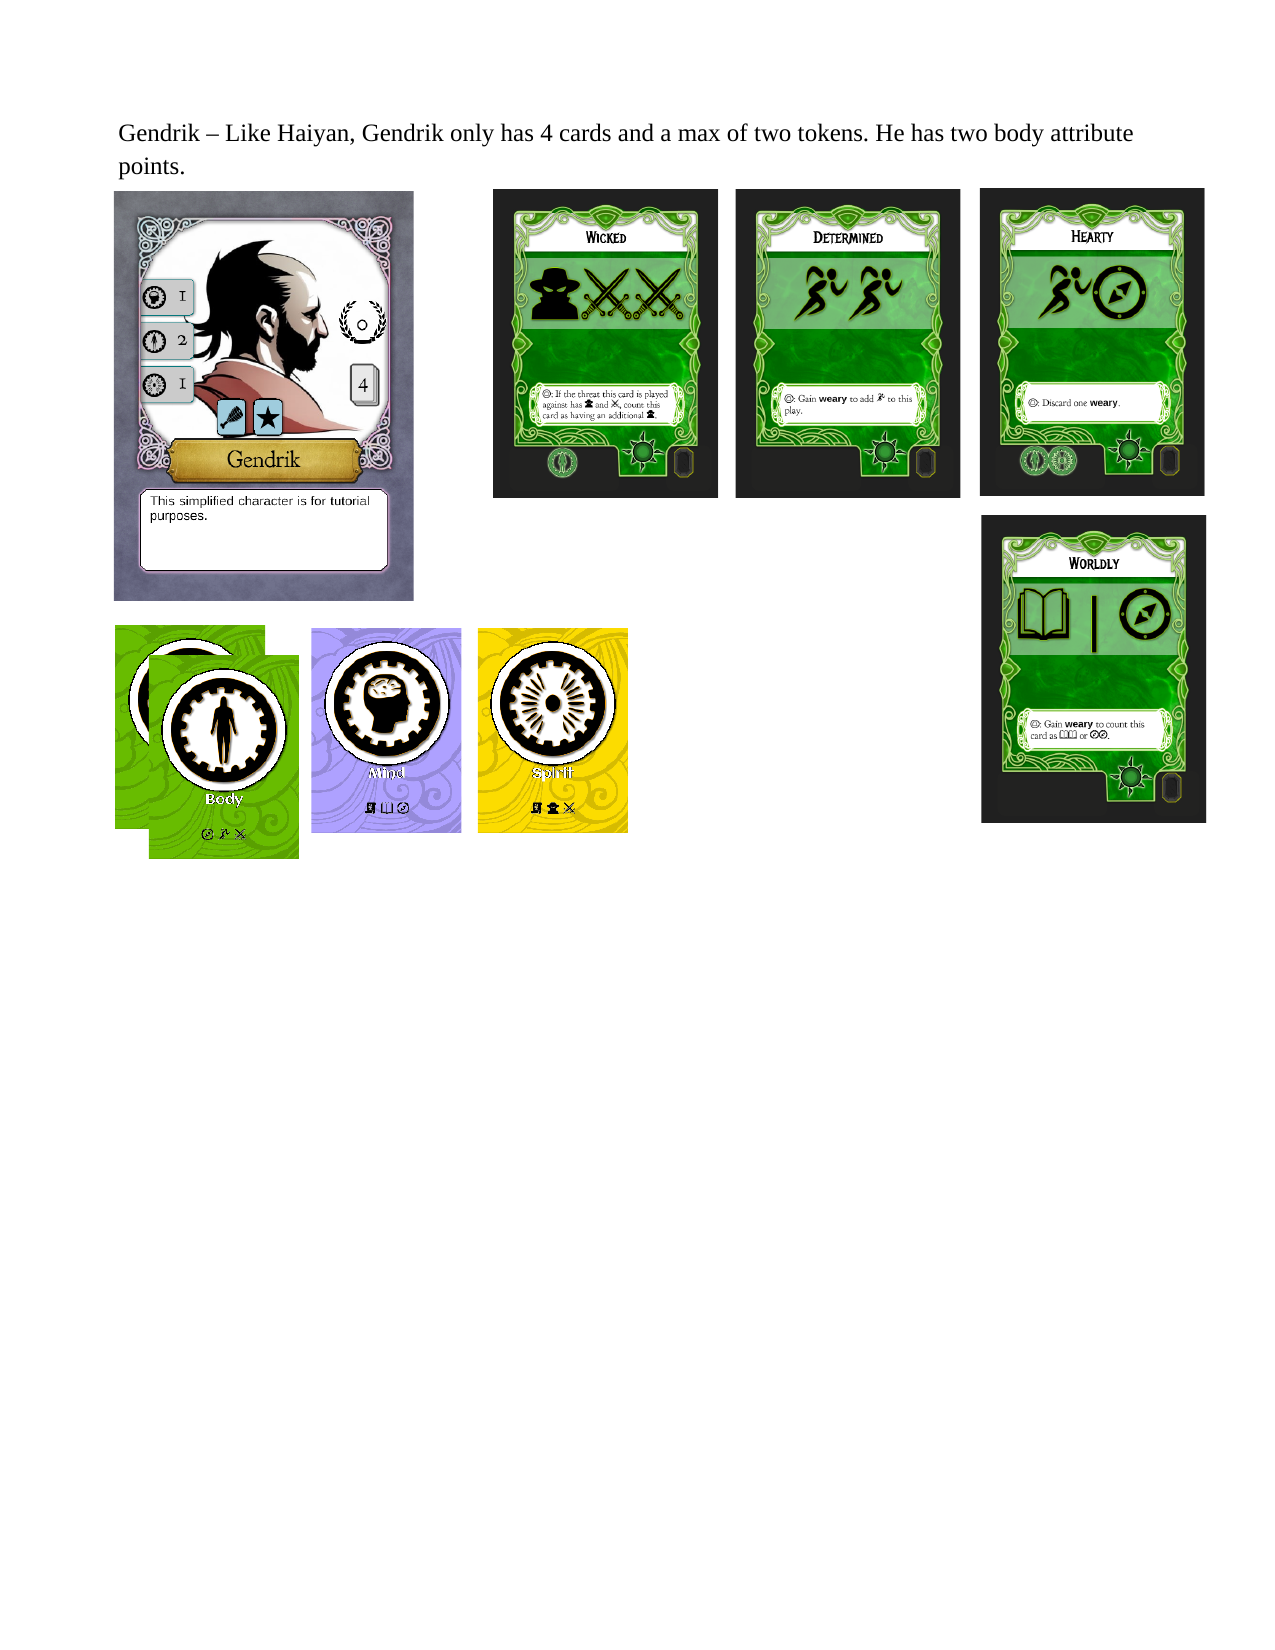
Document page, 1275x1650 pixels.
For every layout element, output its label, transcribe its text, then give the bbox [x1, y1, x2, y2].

picture [735, 189, 961, 498]
picture [493, 189, 719, 498]
picture [311, 628, 462, 833]
text Gendrik – Like Haiyan, Gendrik only has 4 cards and a max of two tokens. He has two body attribute points. [118, 118, 1157, 180]
picture [115, 625, 299, 859]
picture [477, 628, 628, 833]
picture [979, 188, 1205, 496]
picture [981, 515, 1207, 823]
picture [113, 191, 414, 601]
